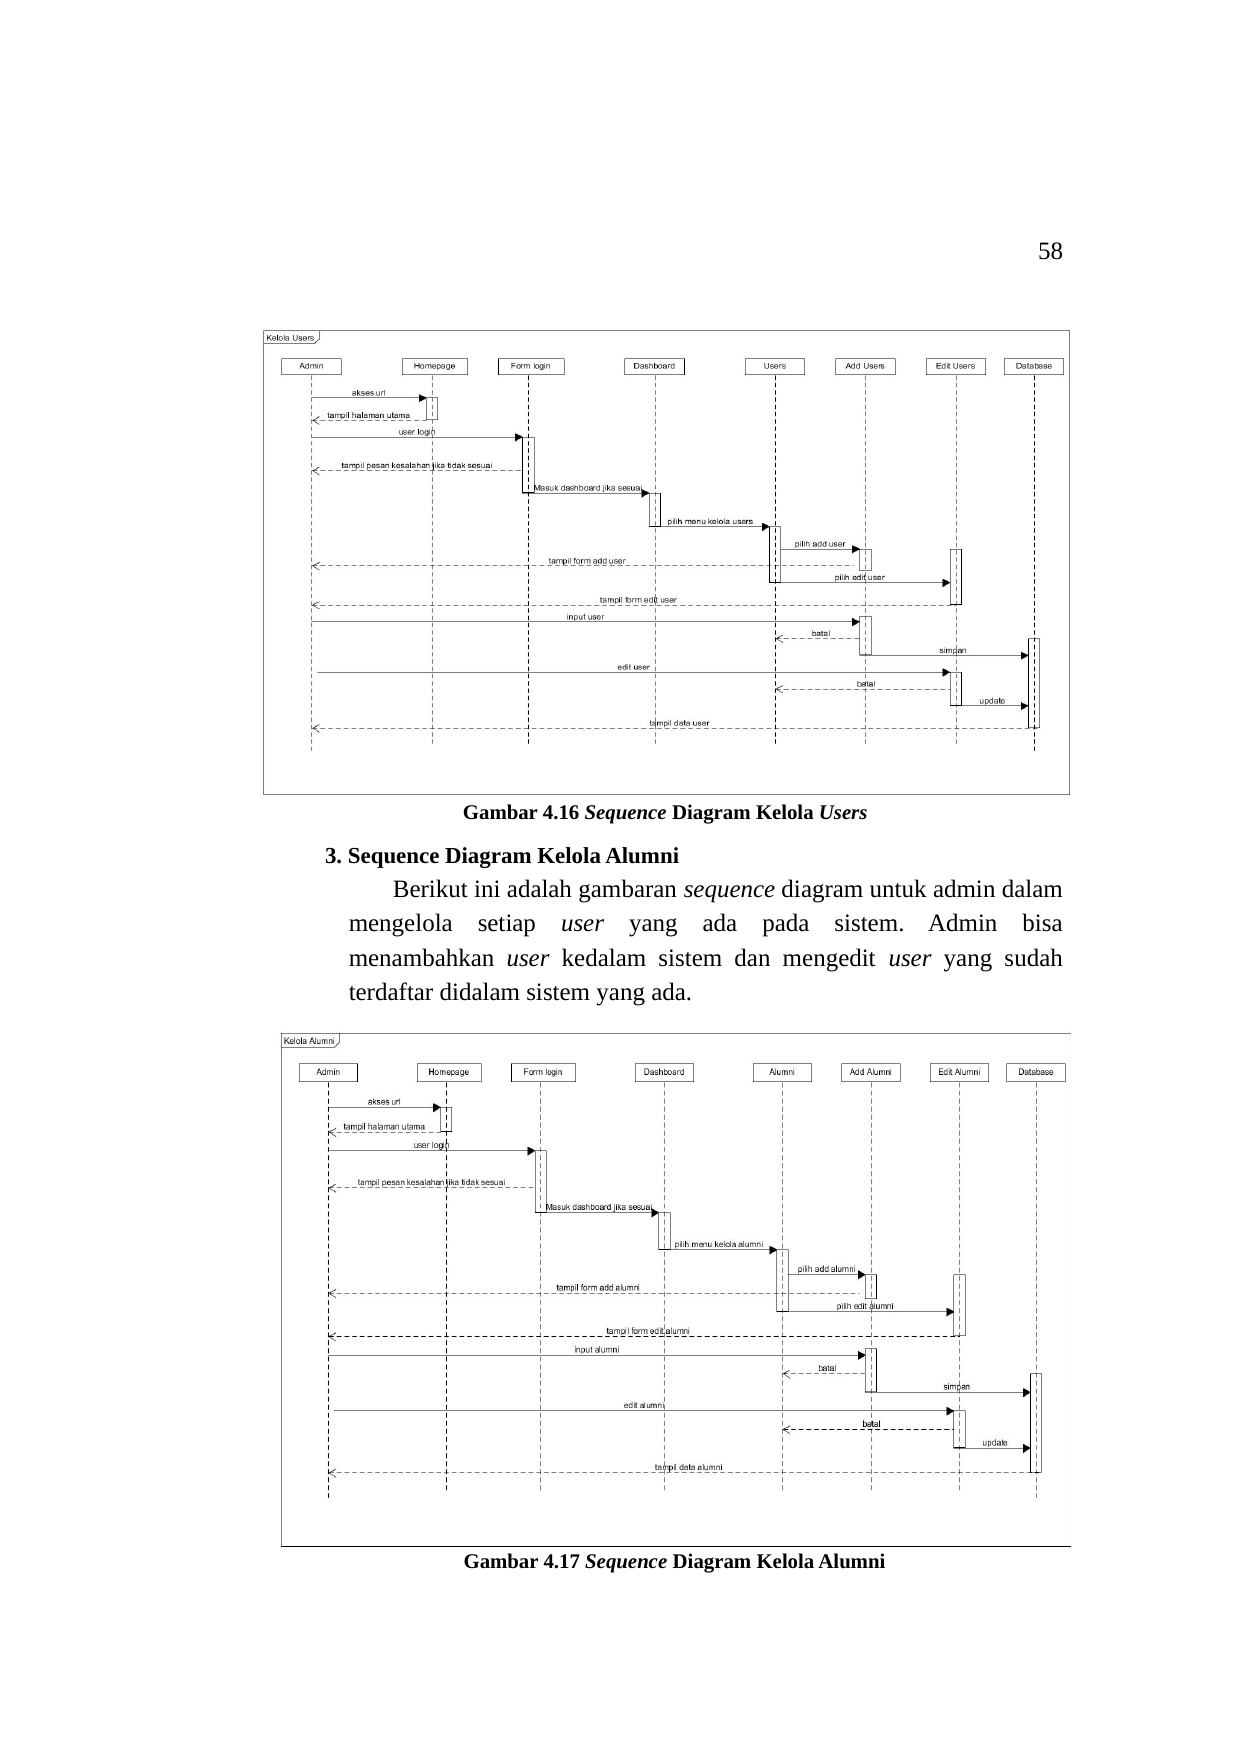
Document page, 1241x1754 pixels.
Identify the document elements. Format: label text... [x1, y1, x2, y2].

picture [258, 319, 1074, 799]
text [252, 1017, 1096, 1029]
text Berikut ini adalah gambaran sequence diagram untuk admin dalam mengelola setiap user yang ada pada sistem. Admin bisa menambahkan user kedalam sistem dan mengedit user yang sudah terdaftar didalam sistem yang ada. [348, 874, 1063, 1006]
text [259, 295, 1073, 319]
text 3. Sequence Diagram Kelola Alumni [259, 824, 1073, 869]
text Gambar 4.16 Sequence Diagram Kelola Users [259, 799, 1073, 824]
picture [277, 1029, 1071, 1549]
text Gambar 4.17 Sequence Diagram Kelola Alumni [252, 1029, 1096, 1573]
